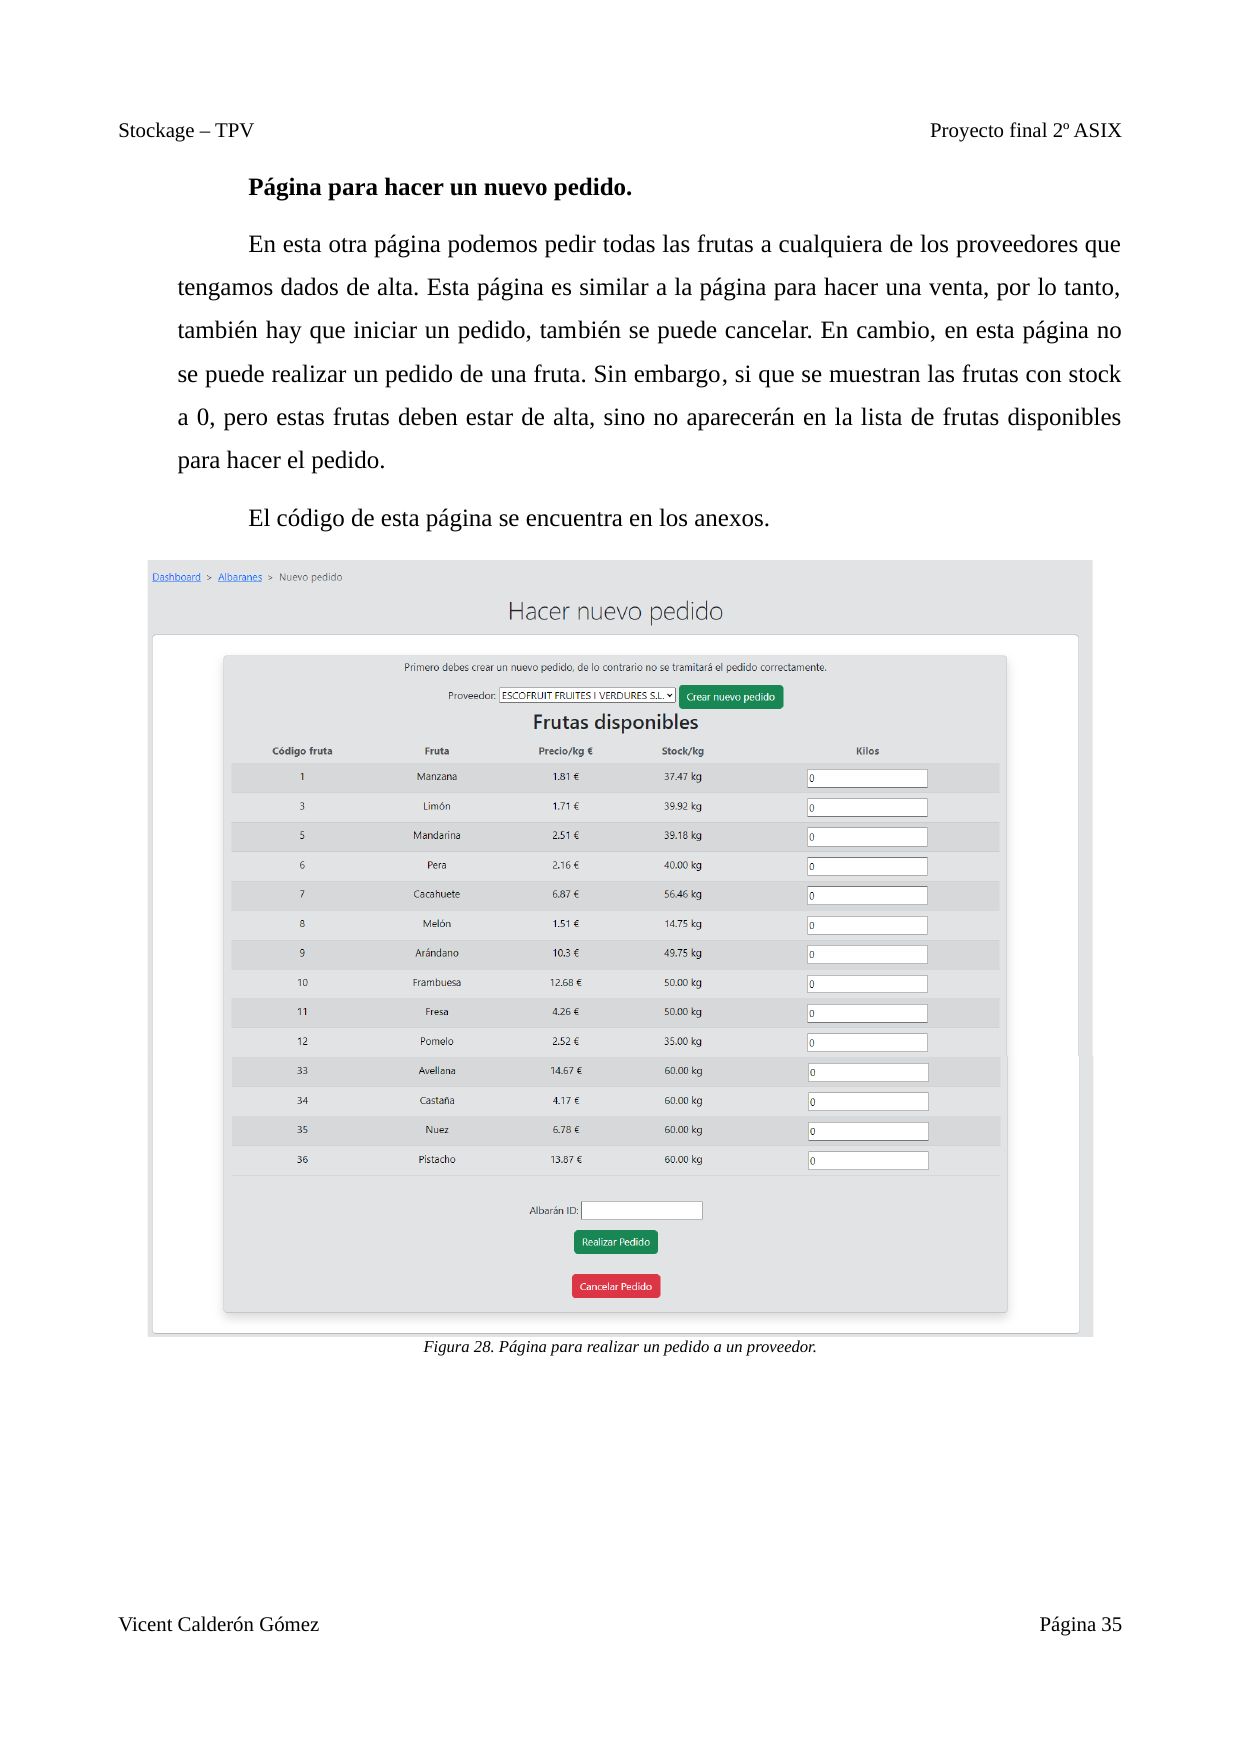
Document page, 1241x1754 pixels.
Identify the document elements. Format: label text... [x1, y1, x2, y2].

picture [147, 560, 1094, 1337]
text El código de esta página se encuentra en los anexos. [177, 503, 1122, 531]
text En esta otra página podemos pedir todas las frutas a cualquiera de los proveedores que tengamos dados de alta. Esta página es similar a la página para hacer una venta, por lo tanto, también hay que iniciar un pedido, también se puede cancelar. En cambio, en esta página no se puede realizar un pedido de una fruta. Sin embargo, si que se muestran las frutas con stock a 0, pero estas frutas deben estar de alta, sino no aparecerán en la lista de frutas disponibles para hacer el pedido. [177, 229, 1122, 474]
text Figura 28. Página para realizar un pedido a un proveedor. [118, 573, 1122, 1356]
text Página para hacer un nuevo pedido. [177, 172, 1122, 200]
